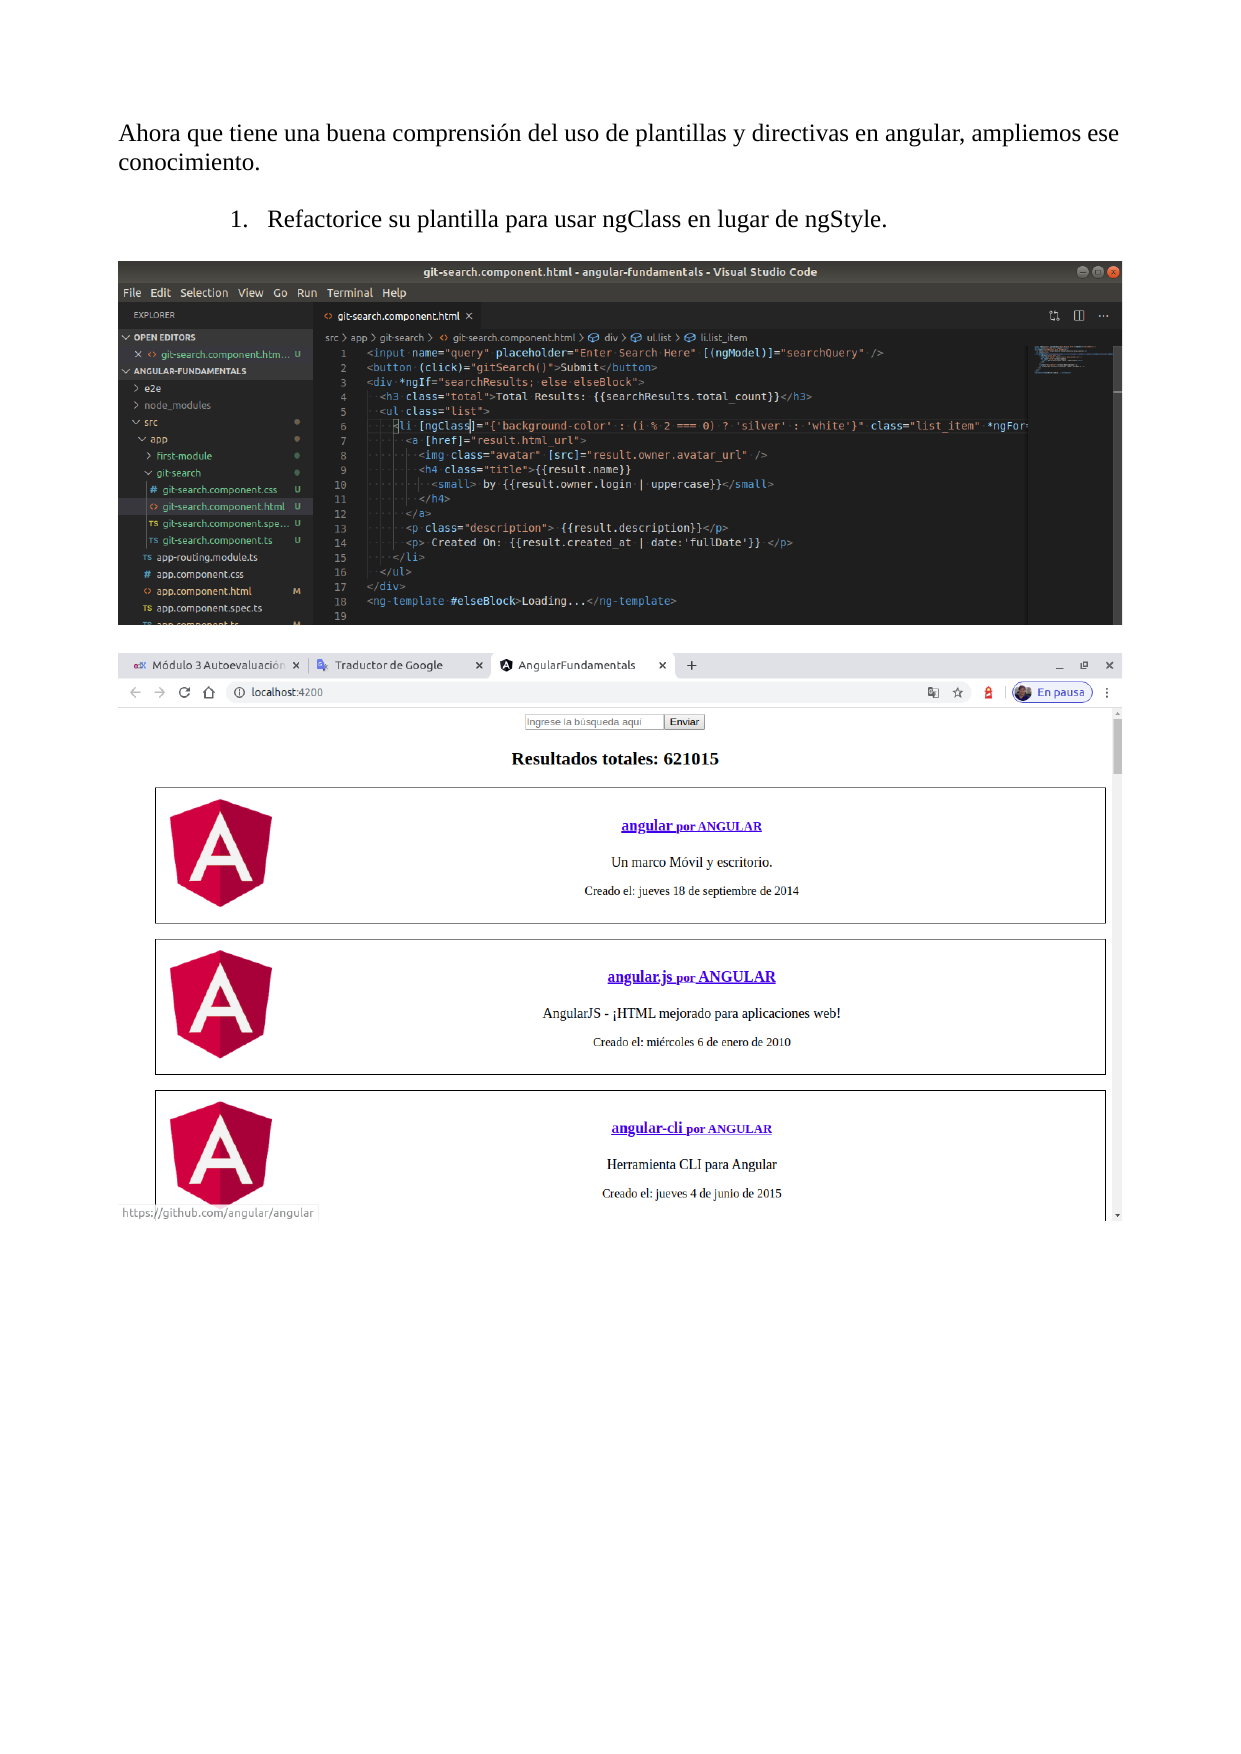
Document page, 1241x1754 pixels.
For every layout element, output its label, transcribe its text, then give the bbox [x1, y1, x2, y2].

list Refactorice su plantilla para usar ngClass en lugar de ngStyle. [229, 204, 1122, 233]
picture [118, 653, 1123, 1221]
picture [118, 261, 1123, 625]
text Ahora que tiene una buena comprensión del uso de plantillas y directivas en angular, ampliemos ese conocimiento. [118, 118, 1122, 176]
